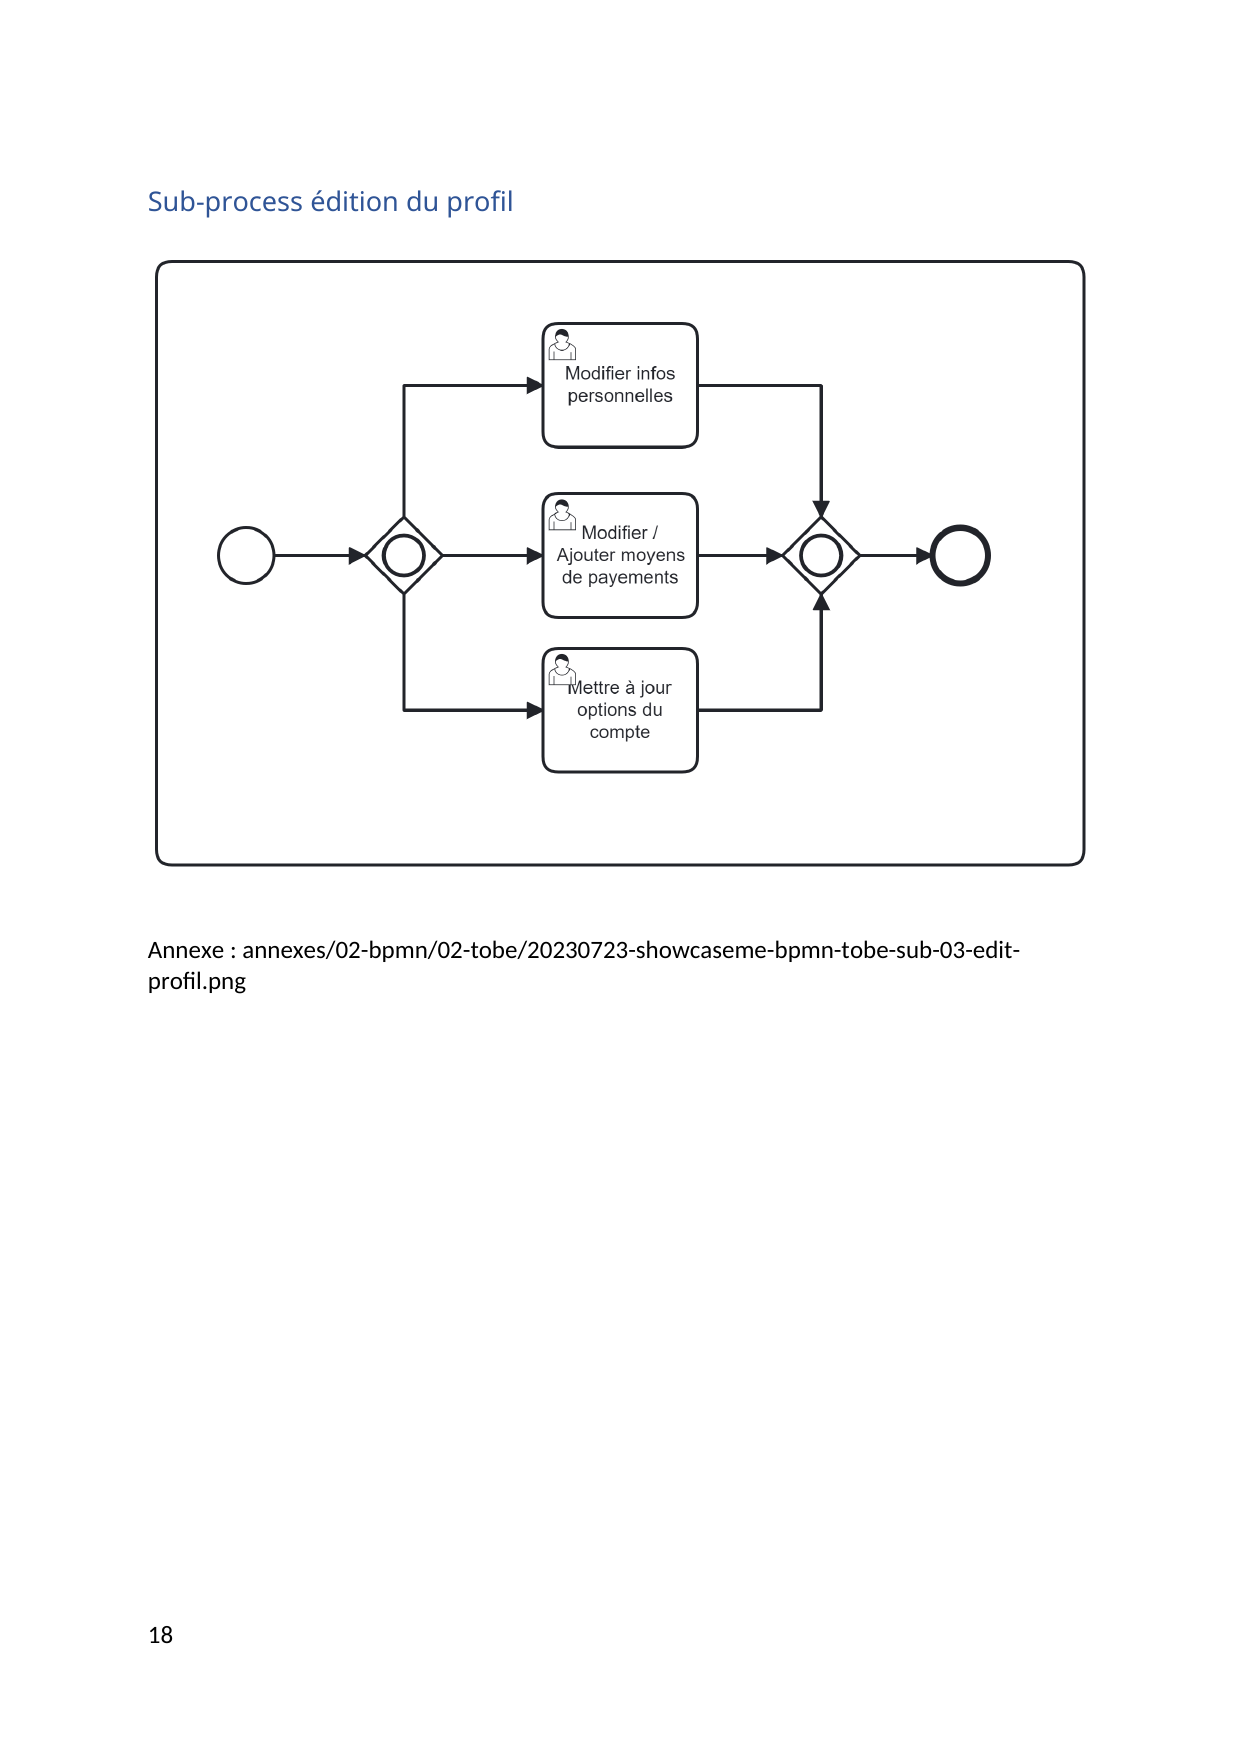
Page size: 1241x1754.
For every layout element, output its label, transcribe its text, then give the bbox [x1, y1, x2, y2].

text Annexe : annexes/02-bpmn/02-tobe/20230723-showcaseme-bpmn-tobe-sub-03-edit-profil.png [148, 934, 1093, 995]
picture [147, 252, 1093, 874]
subtitle Sub-process édition du profil [148, 182, 1093, 219]
